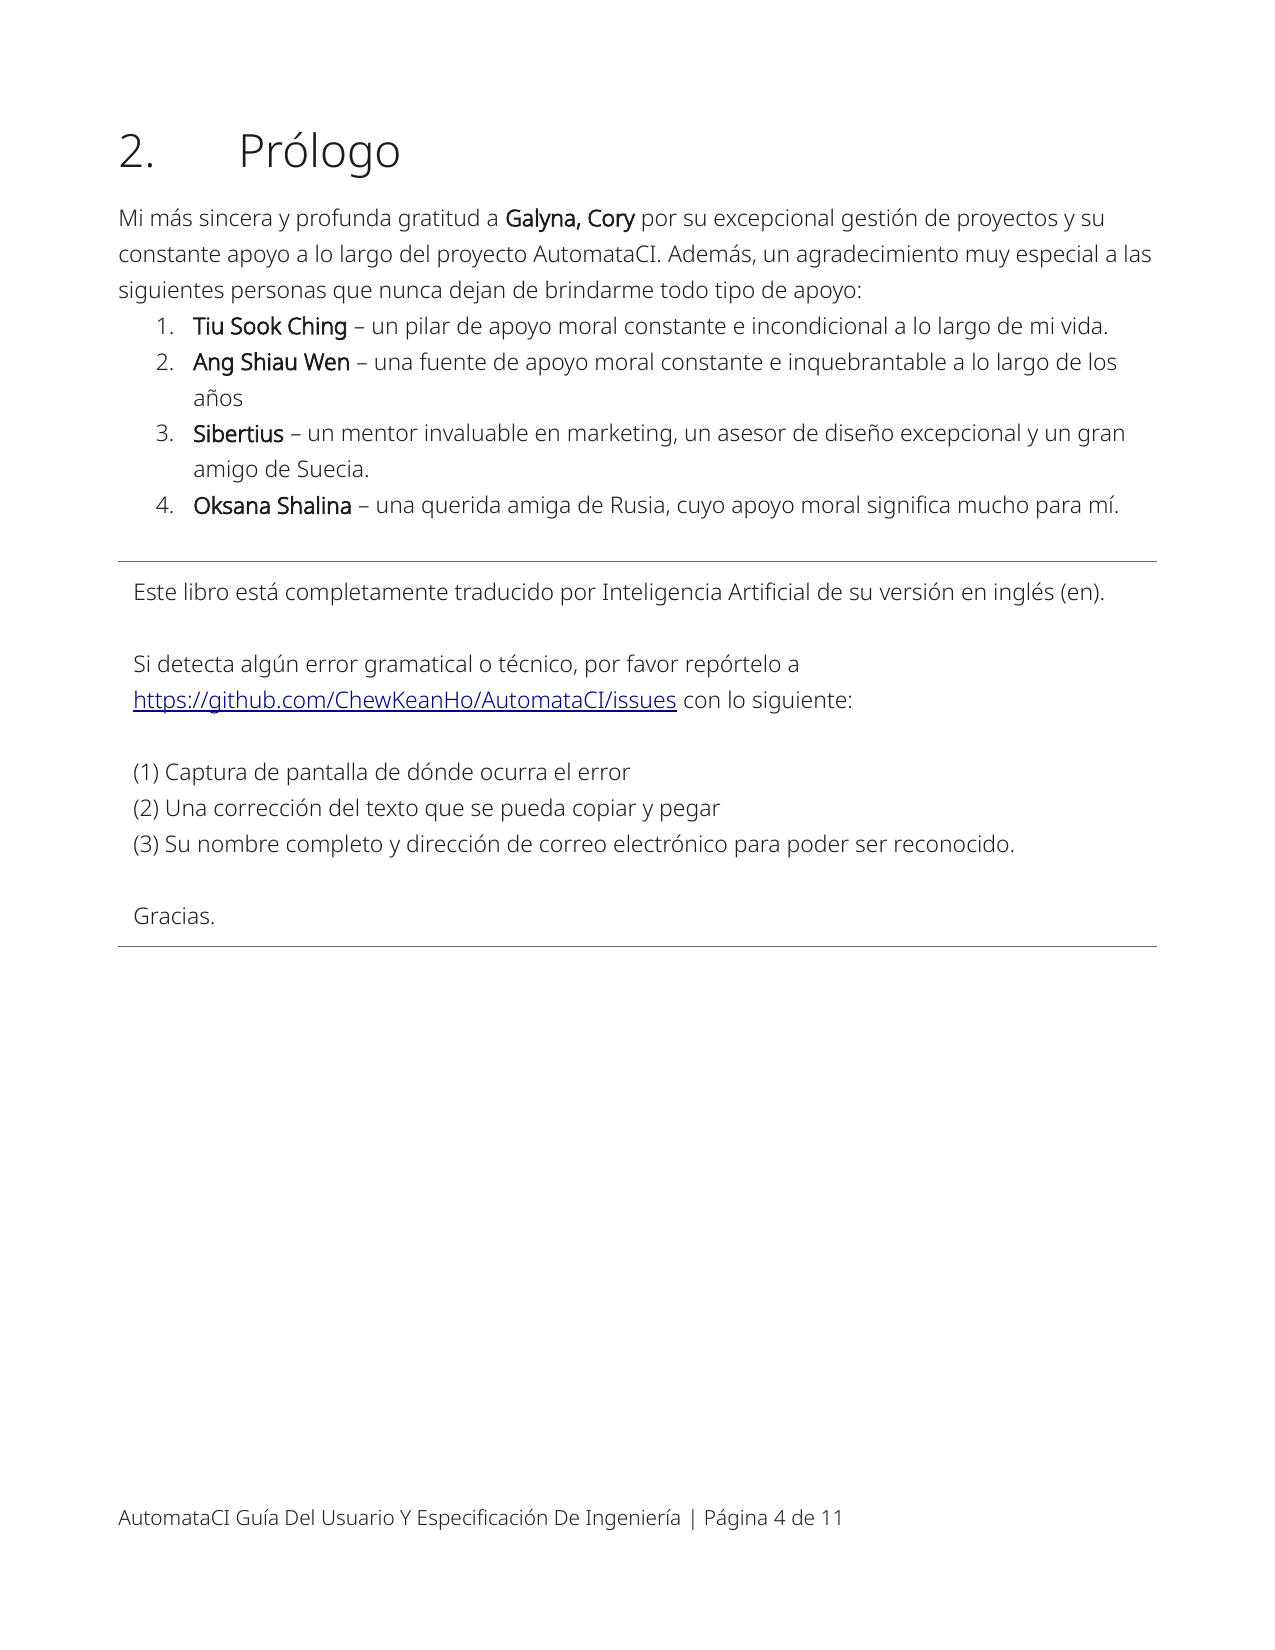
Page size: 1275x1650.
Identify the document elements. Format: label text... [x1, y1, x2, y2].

text Gracias. [118, 884, 1157, 946]
list Tiu Sook Ching – un pilar de apoyo moral constante e incondicional a lo largo de mi vida. [156, 309, 1157, 341]
text Mi más sincera y profunda gratitud a Galyna, Cory por su excepcional gestión de proyectos y su constante apoyo a lo largo del proyecto AutomataCI. Además, un agradecimiento muy especial a las siguientes personas que nunca dejan de brindarme todo tipo de apoyo: [118, 202, 1157, 305]
list Oksana Shalina – una querida amiga de Rusia, cuyo apoyo moral significa mucho para mí. [156, 489, 1157, 521]
text (1) Captura de pantalla de dónde ocurra el error [118, 741, 1157, 777]
list Ang Shiau Wen – una fuente de apoyo moral constante e inquebrantable a lo largo de los años [156, 346, 1157, 413]
text (2) Una corrección del texto que se pueda copiar y pegar [118, 777, 1157, 813]
text Si detecta algún error gramatical o técnico, por favor repórtelo a https://github.com/ChewKeanHo/AutomataCI/issues con lo siguiente: [118, 633, 1157, 715]
text (3) Su nombre completo y dirección de correo electrónico para poder ser reconocido. [118, 813, 1157, 859]
list Sibertius – un mentor invaluable en marketing, un asesor de diseño excepcional y un gran amigo de Suecia. [156, 417, 1157, 484]
subtitle Prólogo [118, 118, 1157, 181]
text Este libro está completamente traducido por Inteligencia Artificial de su versión en inglés (en). [118, 562, 1157, 607]
